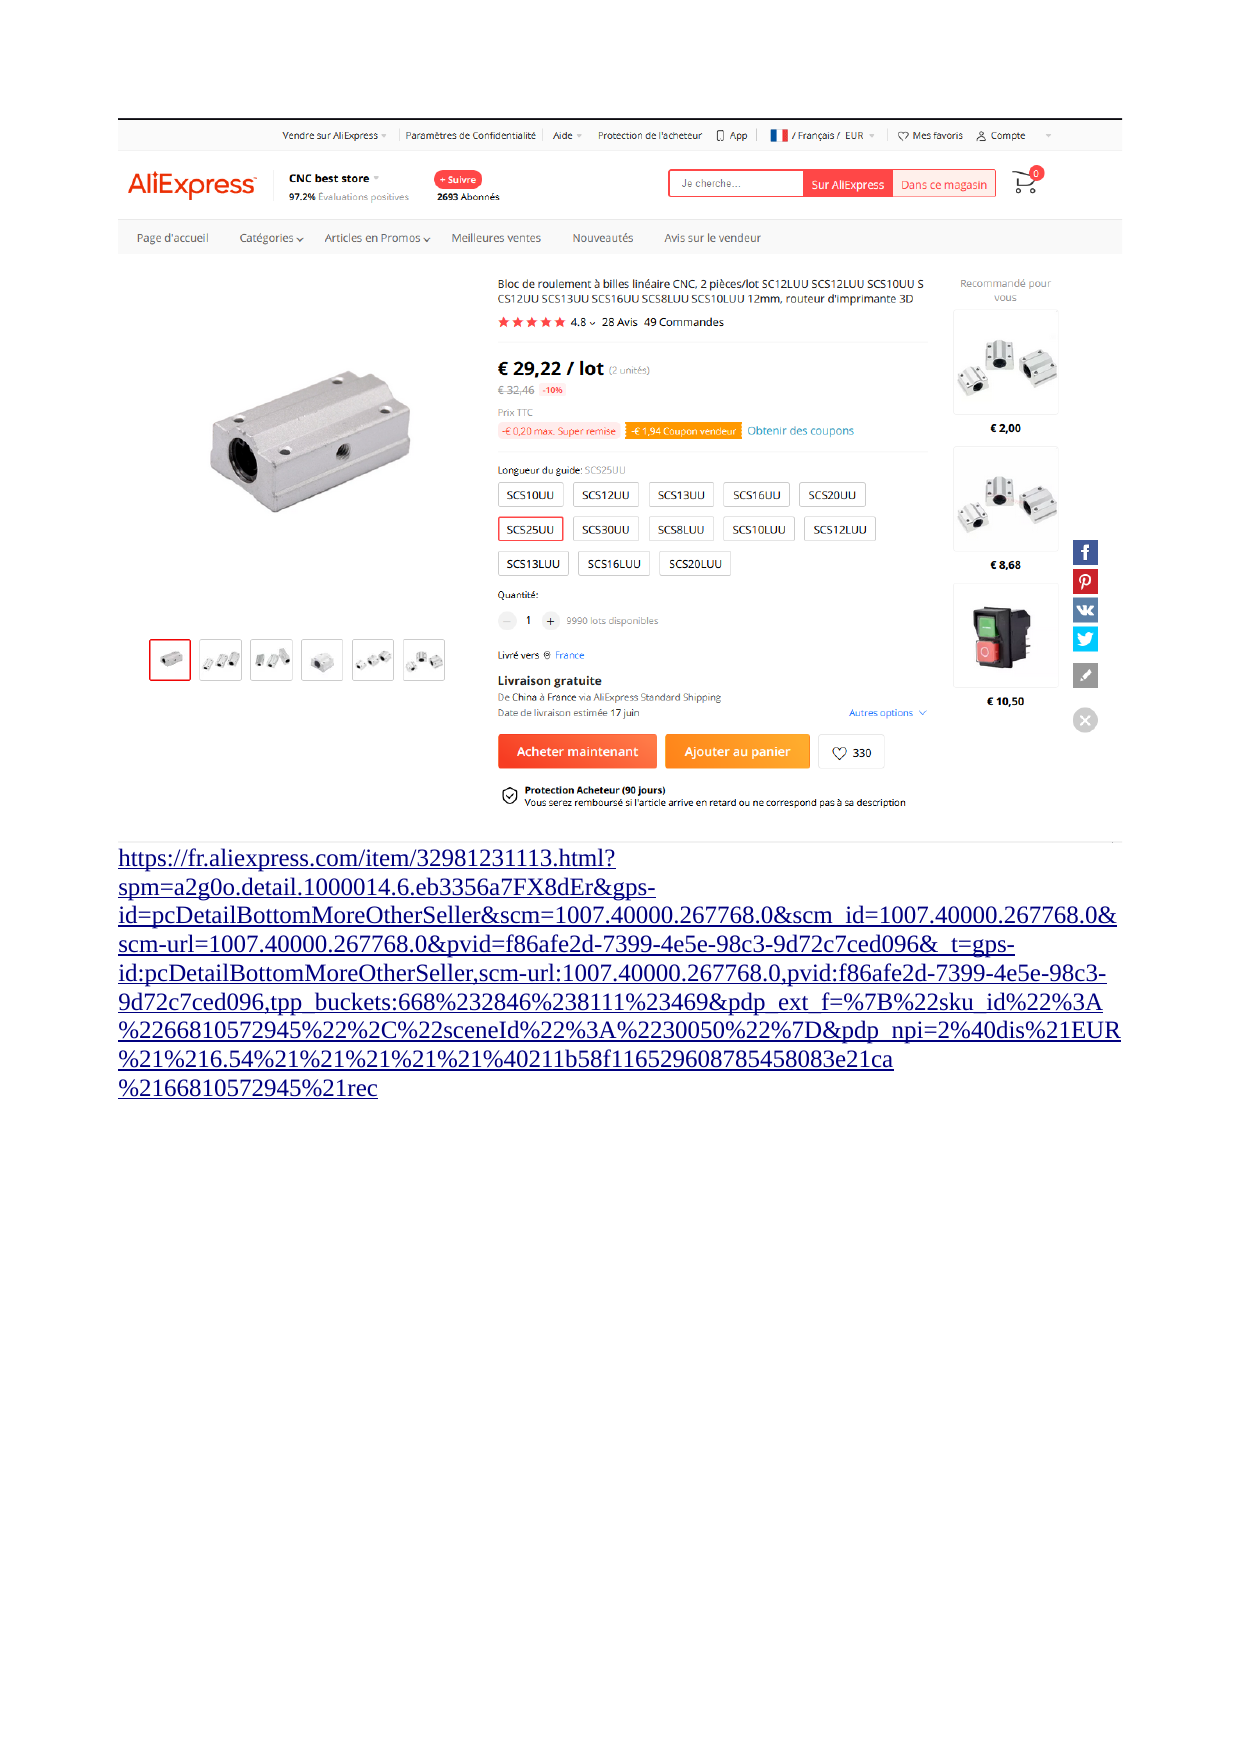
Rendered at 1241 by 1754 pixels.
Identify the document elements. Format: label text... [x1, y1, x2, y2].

text https://fr.aliexpress.com/item/32981231113.html?spm=a2g0o.detail.1000014.6.eb3356a7FX8dEr&gps-id=pcDetailBottomMoreOtherSeller&scm=1007.40000.267768.0&scm_id=1007.40000.267768.0&scm-url=1007.40000.267768.0&pvid=f86afe2d-7399-4e5e-98c3-9d72c7ced096&_t=gps-id:pcDetailBottomMoreOtherSeller,scm-url:1007.40000.267768.0,pvid:f86afe2d-7399-4e5e-98c3-9d72c7ced096,tpp_buckets:668%232846%238111%23469&pdp_ext_f=%7B%22sku_id%22%3A%2266810572945%22%2C%22sceneId%22%3A%2230050%22%7D&pdp_npi=2%40dis%21EUR%21%216.54%21%21%21%21%21%40211b58f116529608785458083e21ca%2166810572945%21rec [118, 843, 1122, 1102]
picture [118, 118, 1123, 843]
